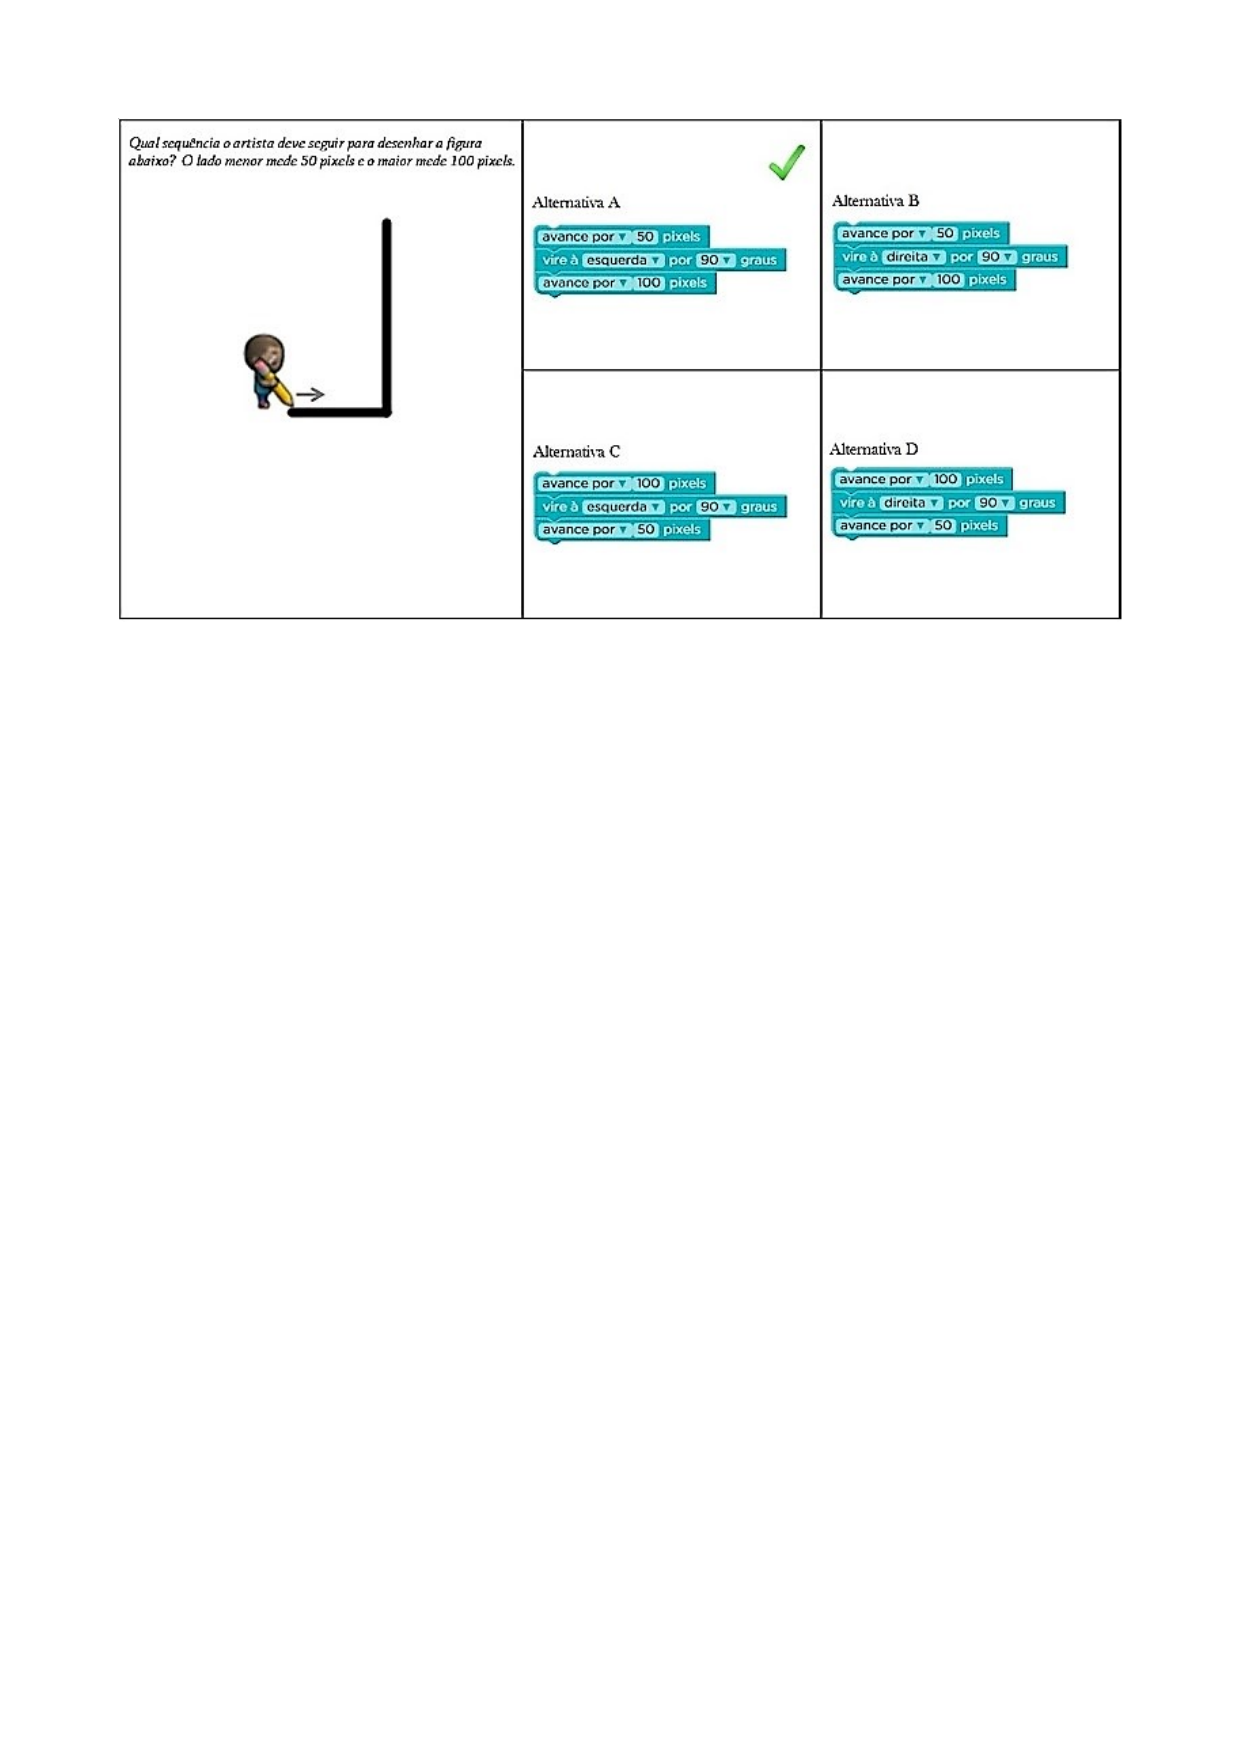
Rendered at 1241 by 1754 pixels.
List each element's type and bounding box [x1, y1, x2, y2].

picture [118, 118, 1123, 622]
